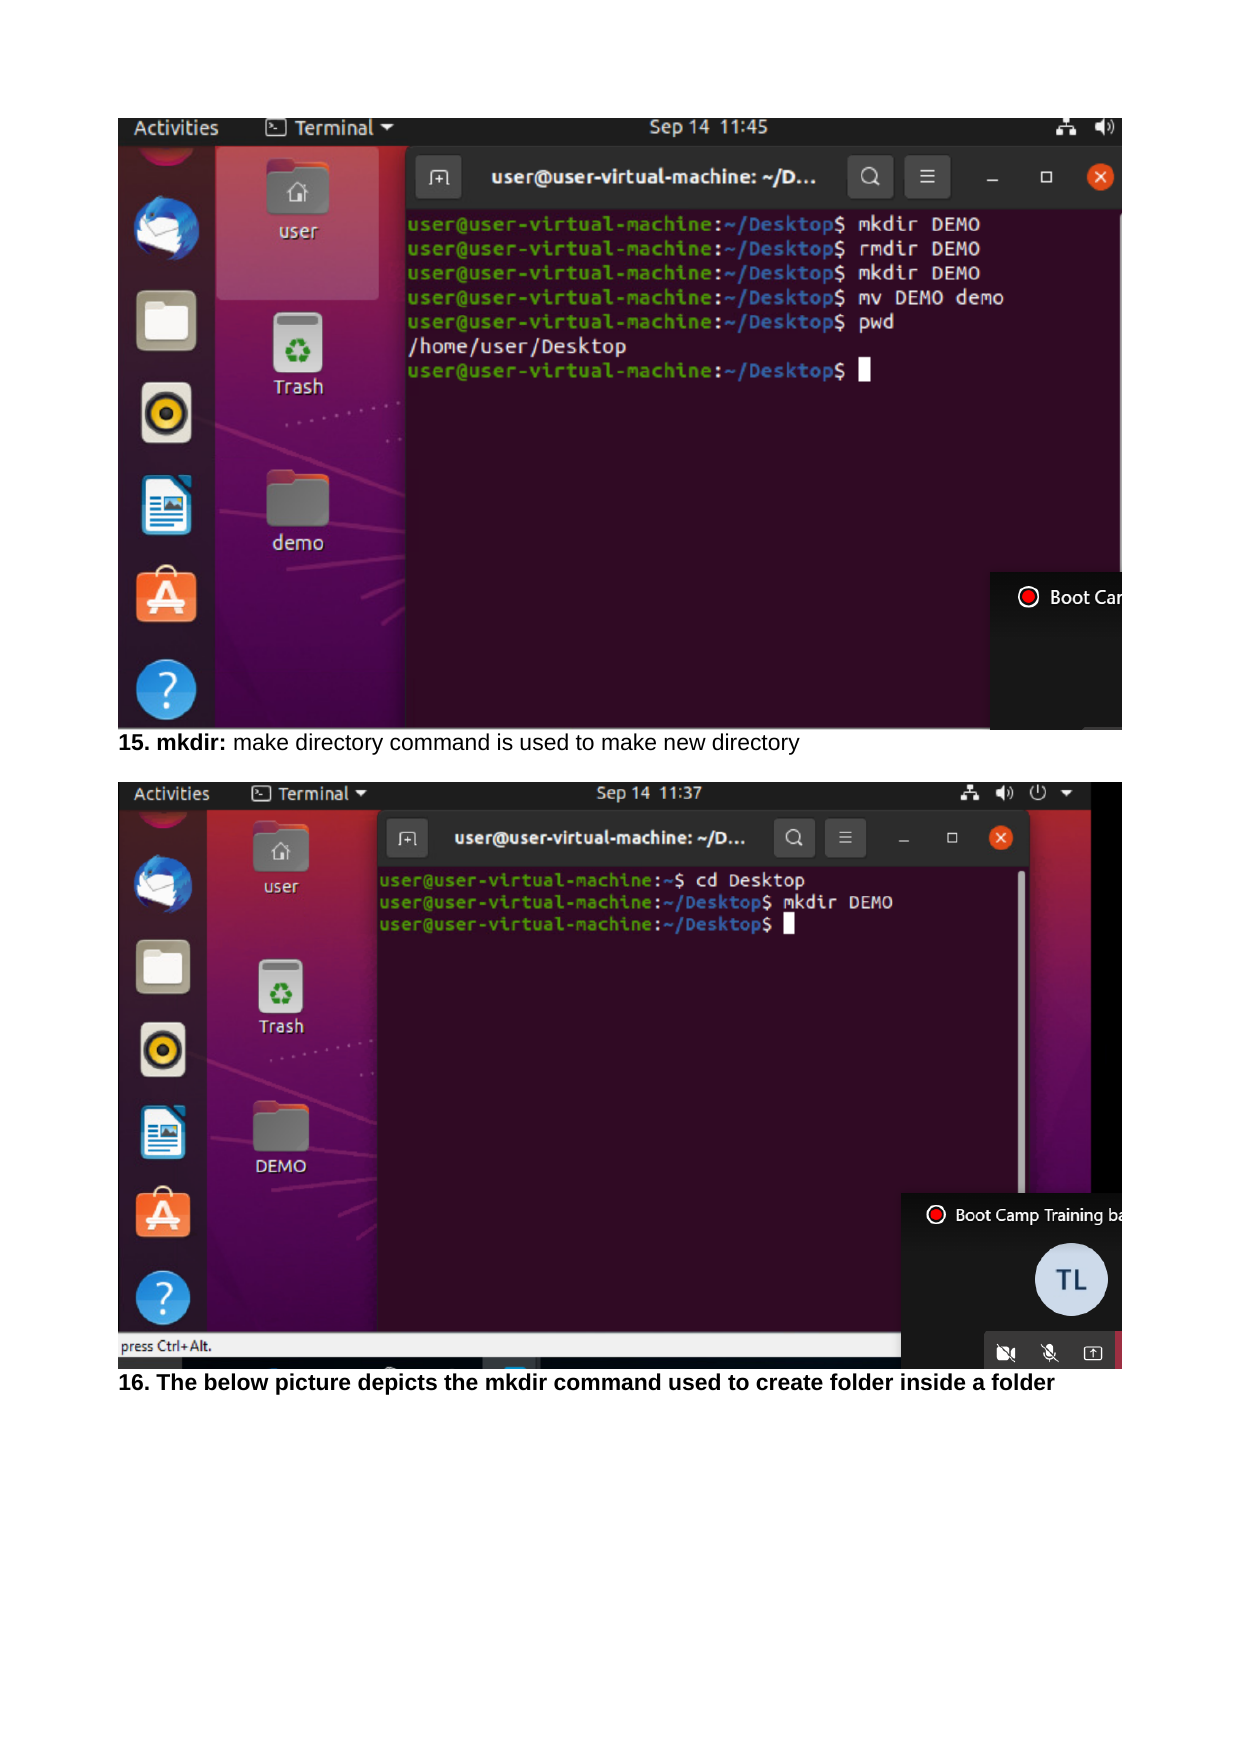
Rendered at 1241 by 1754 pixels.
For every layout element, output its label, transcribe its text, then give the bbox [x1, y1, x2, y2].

picture [118, 782, 1122, 1369]
text 15. mkdir: make directory command is used to make new directory [118, 730, 1122, 756]
picture [118, 118, 1122, 730]
text 16. The below picture depicts the mkdir command used to create folder inside a folder [118, 1369, 1122, 1395]
